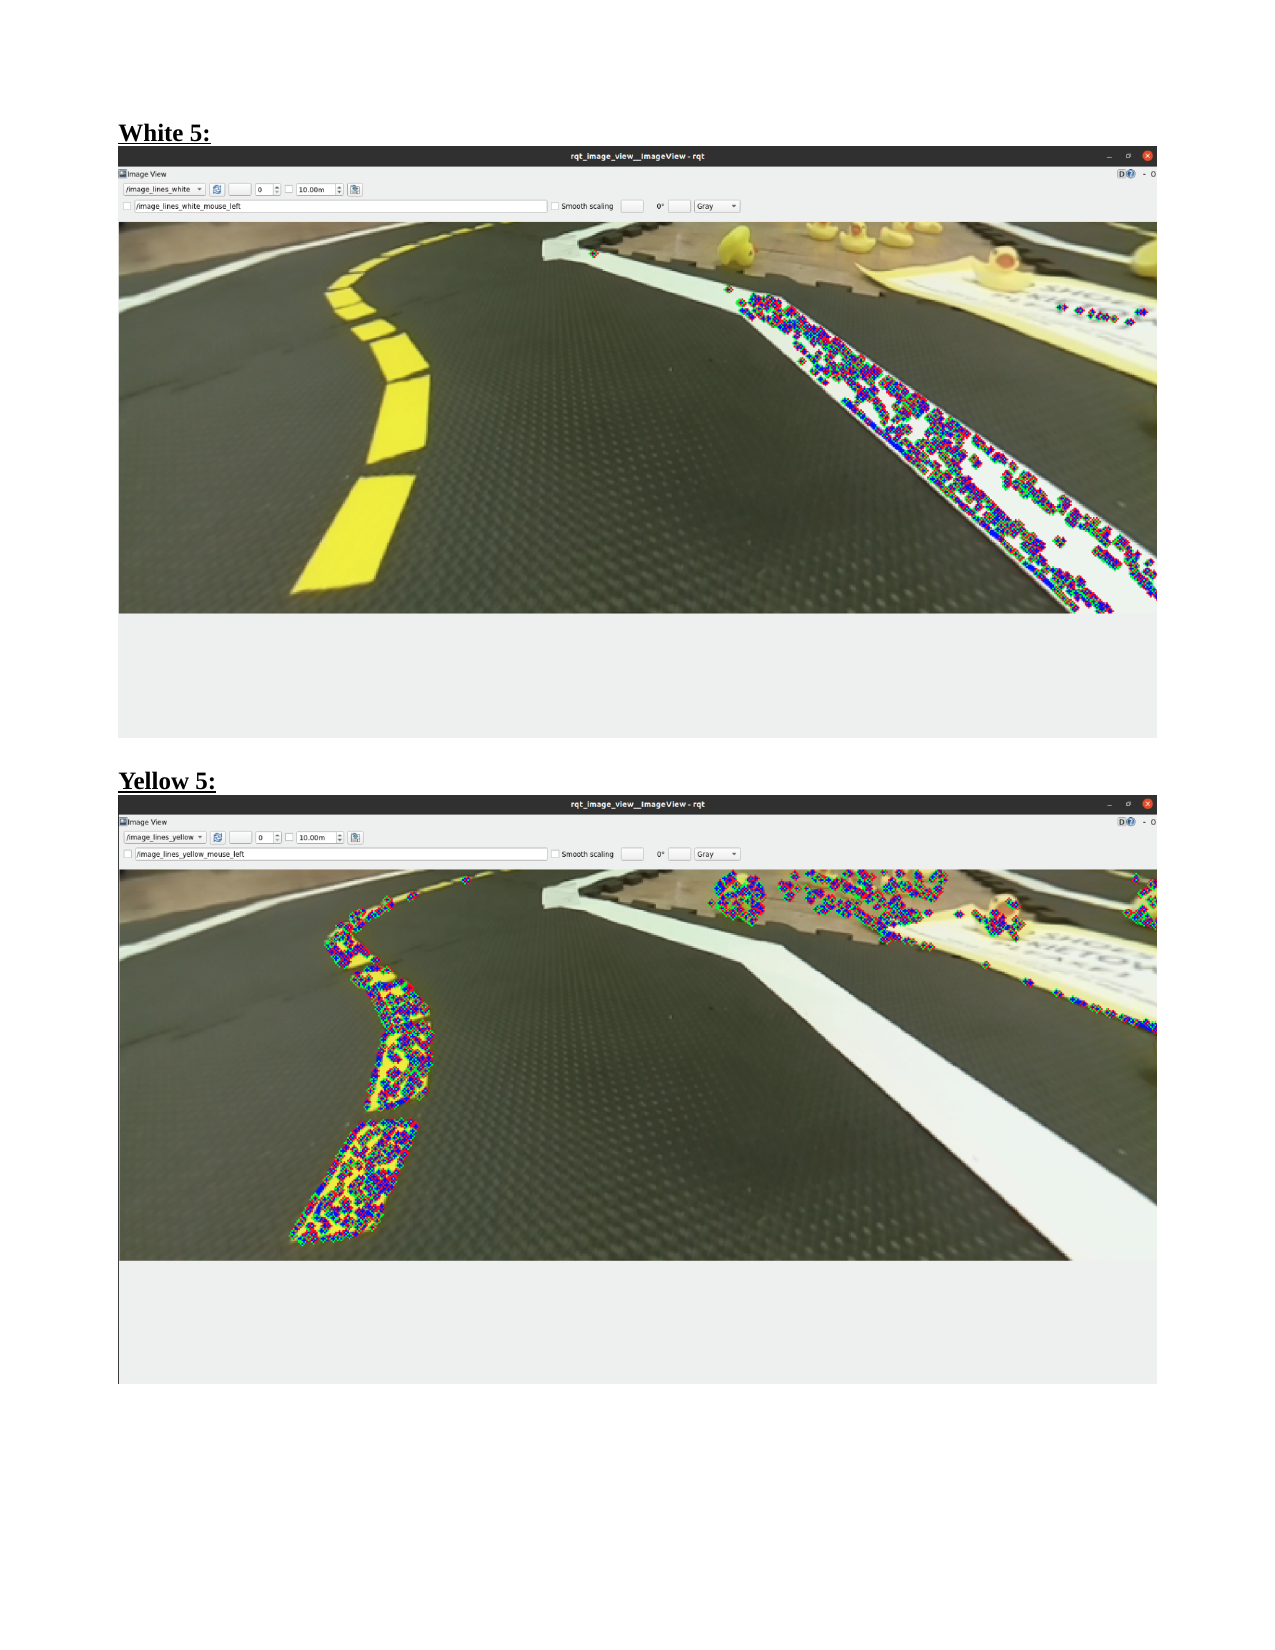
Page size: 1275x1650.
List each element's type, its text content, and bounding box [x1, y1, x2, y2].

text Yellow 5: [118, 766, 1157, 795]
text White 5: [118, 118, 1157, 146]
picture [118, 795, 1157, 1384]
picture [118, 146, 1157, 738]
